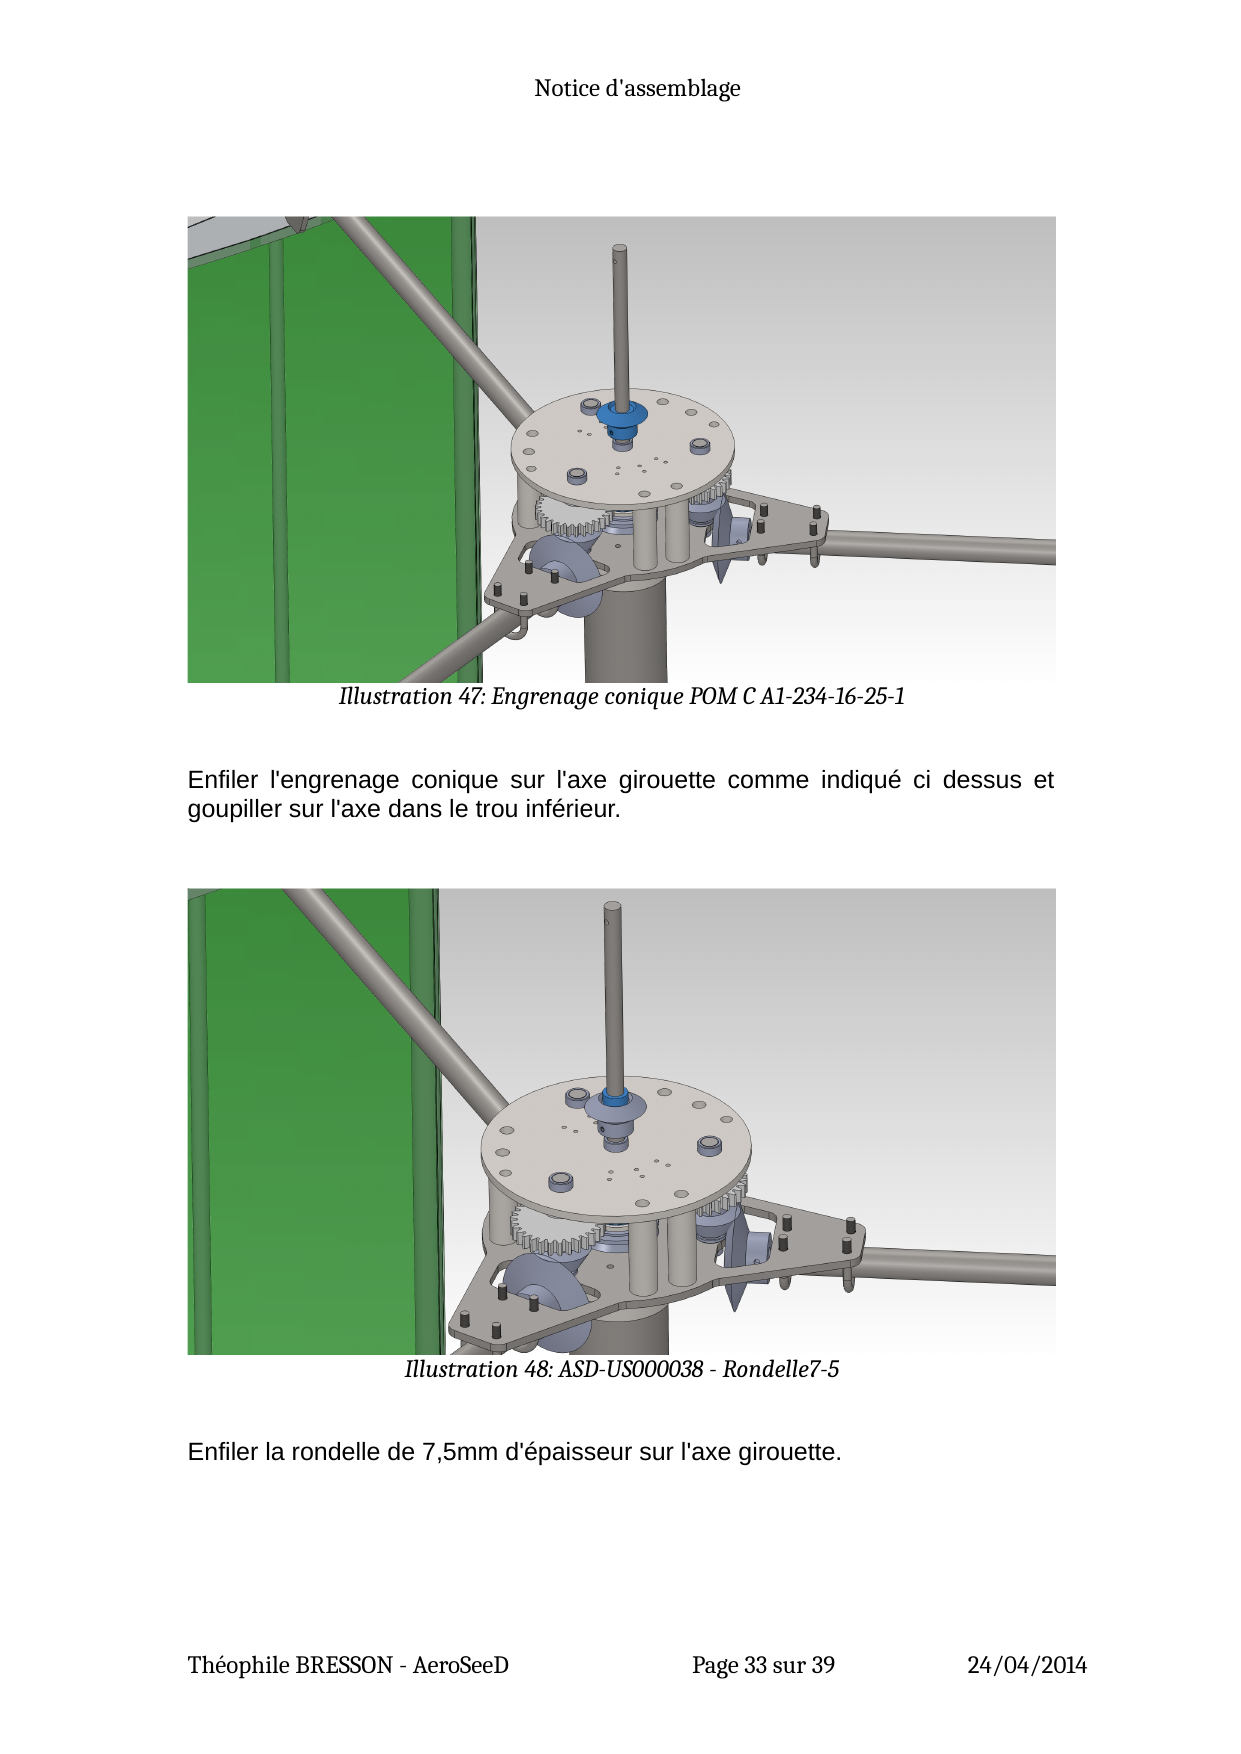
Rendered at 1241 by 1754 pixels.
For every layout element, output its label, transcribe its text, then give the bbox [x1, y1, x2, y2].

text Enfiler l'engrenage conique sur l'axe girouette comme indiqué ci dessus et goupiller sur l'axe dans le trou inférieur. [187, 765, 1056, 822]
text Illustration 47: Engrenage conique POM C A1-234-16-25-1 [187, 683, 1056, 711]
text Enfiler la rondelle de 7,5mm d'épaisseur sur l'axe girouette. [187, 1437, 1056, 1466]
picture [187, 888, 1056, 1355]
text Illustration 48: ASD-US000038 - Rondelle7-5 [187, 1355, 1056, 1383]
picture [187, 216, 1056, 683]
